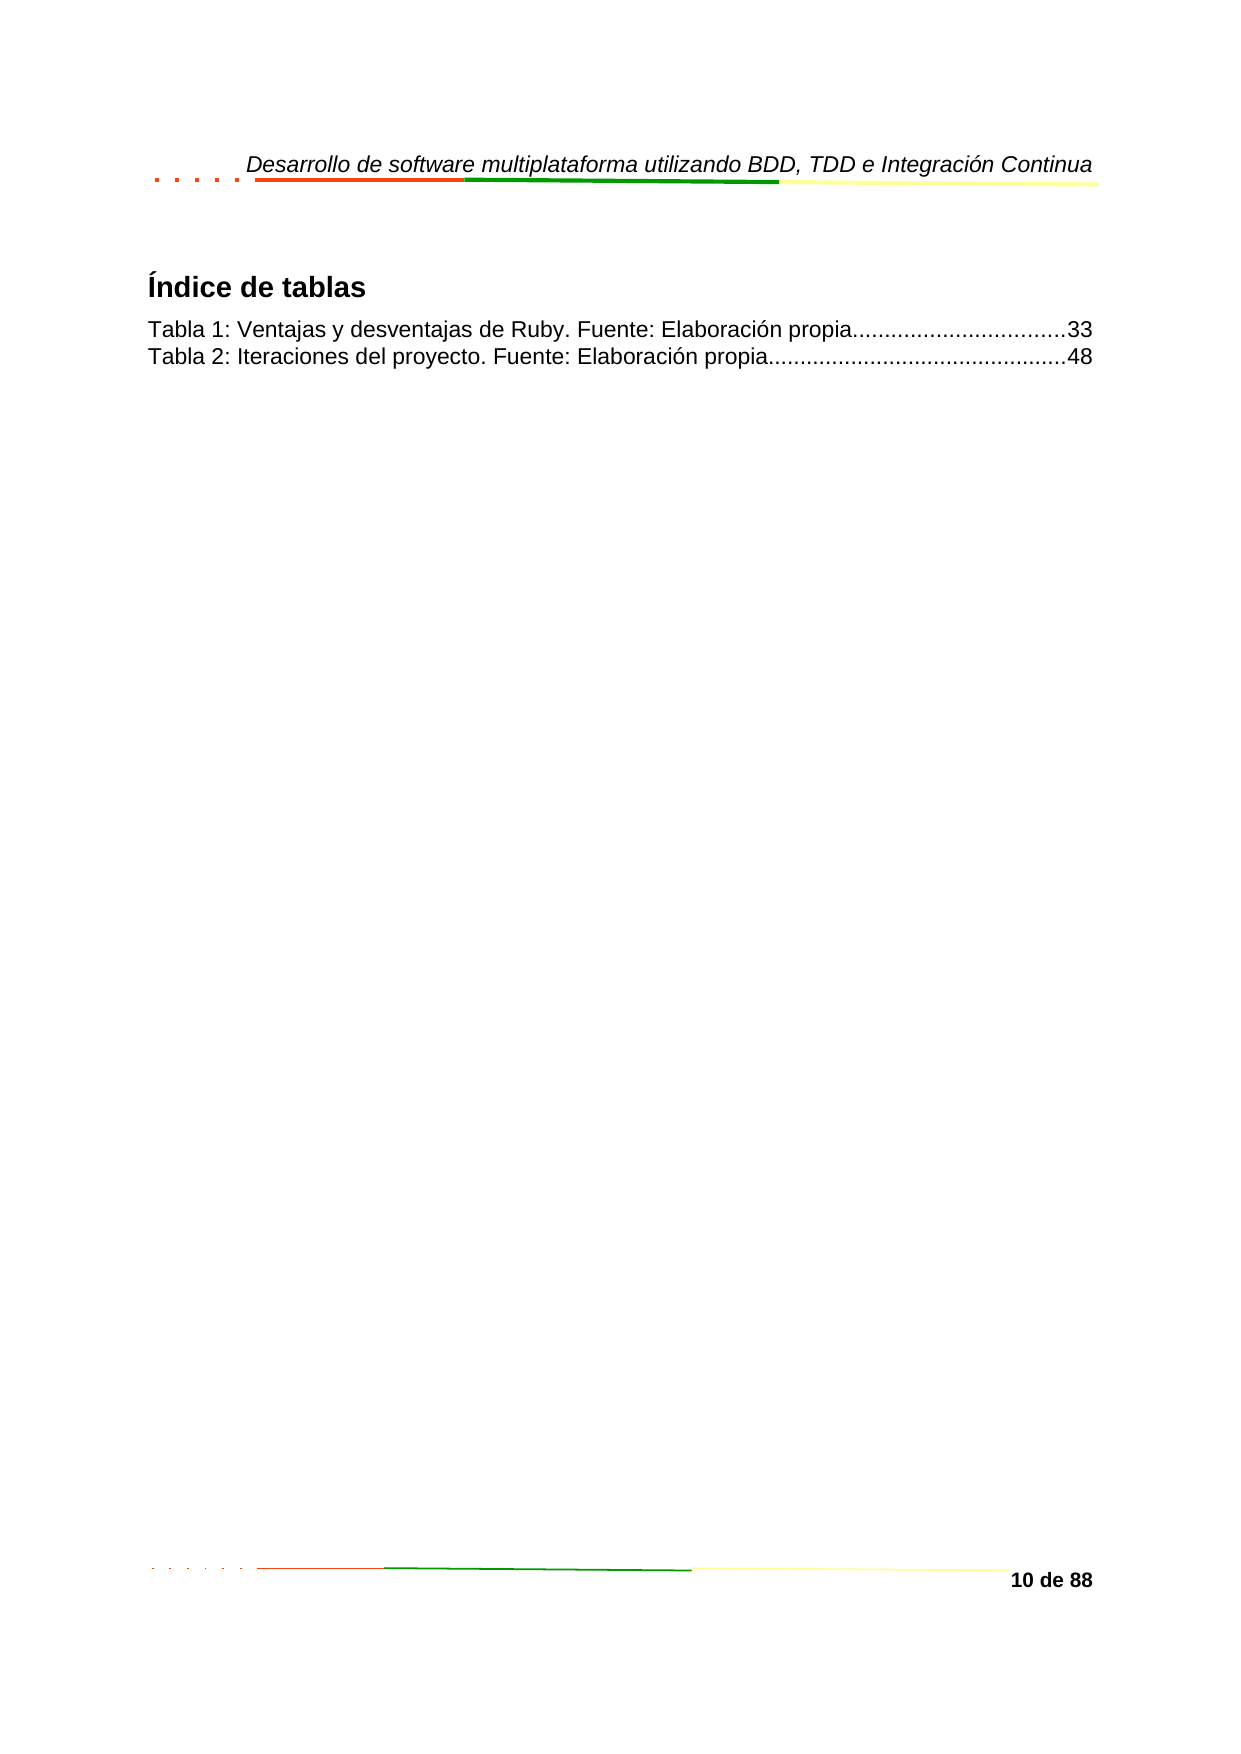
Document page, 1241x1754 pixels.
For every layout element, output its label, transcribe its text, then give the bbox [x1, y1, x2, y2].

text Tabla 2: Iteraciones del proyecto. Fuente: Elaboración propia. 48 [148, 343, 1093, 369]
text Tabla 1: Ventajas y desventajas de Ruby. Fuente: Elaboración propia. 33 [148, 316, 1093, 343]
subtitle Índice de tablas [148, 270, 1093, 304]
